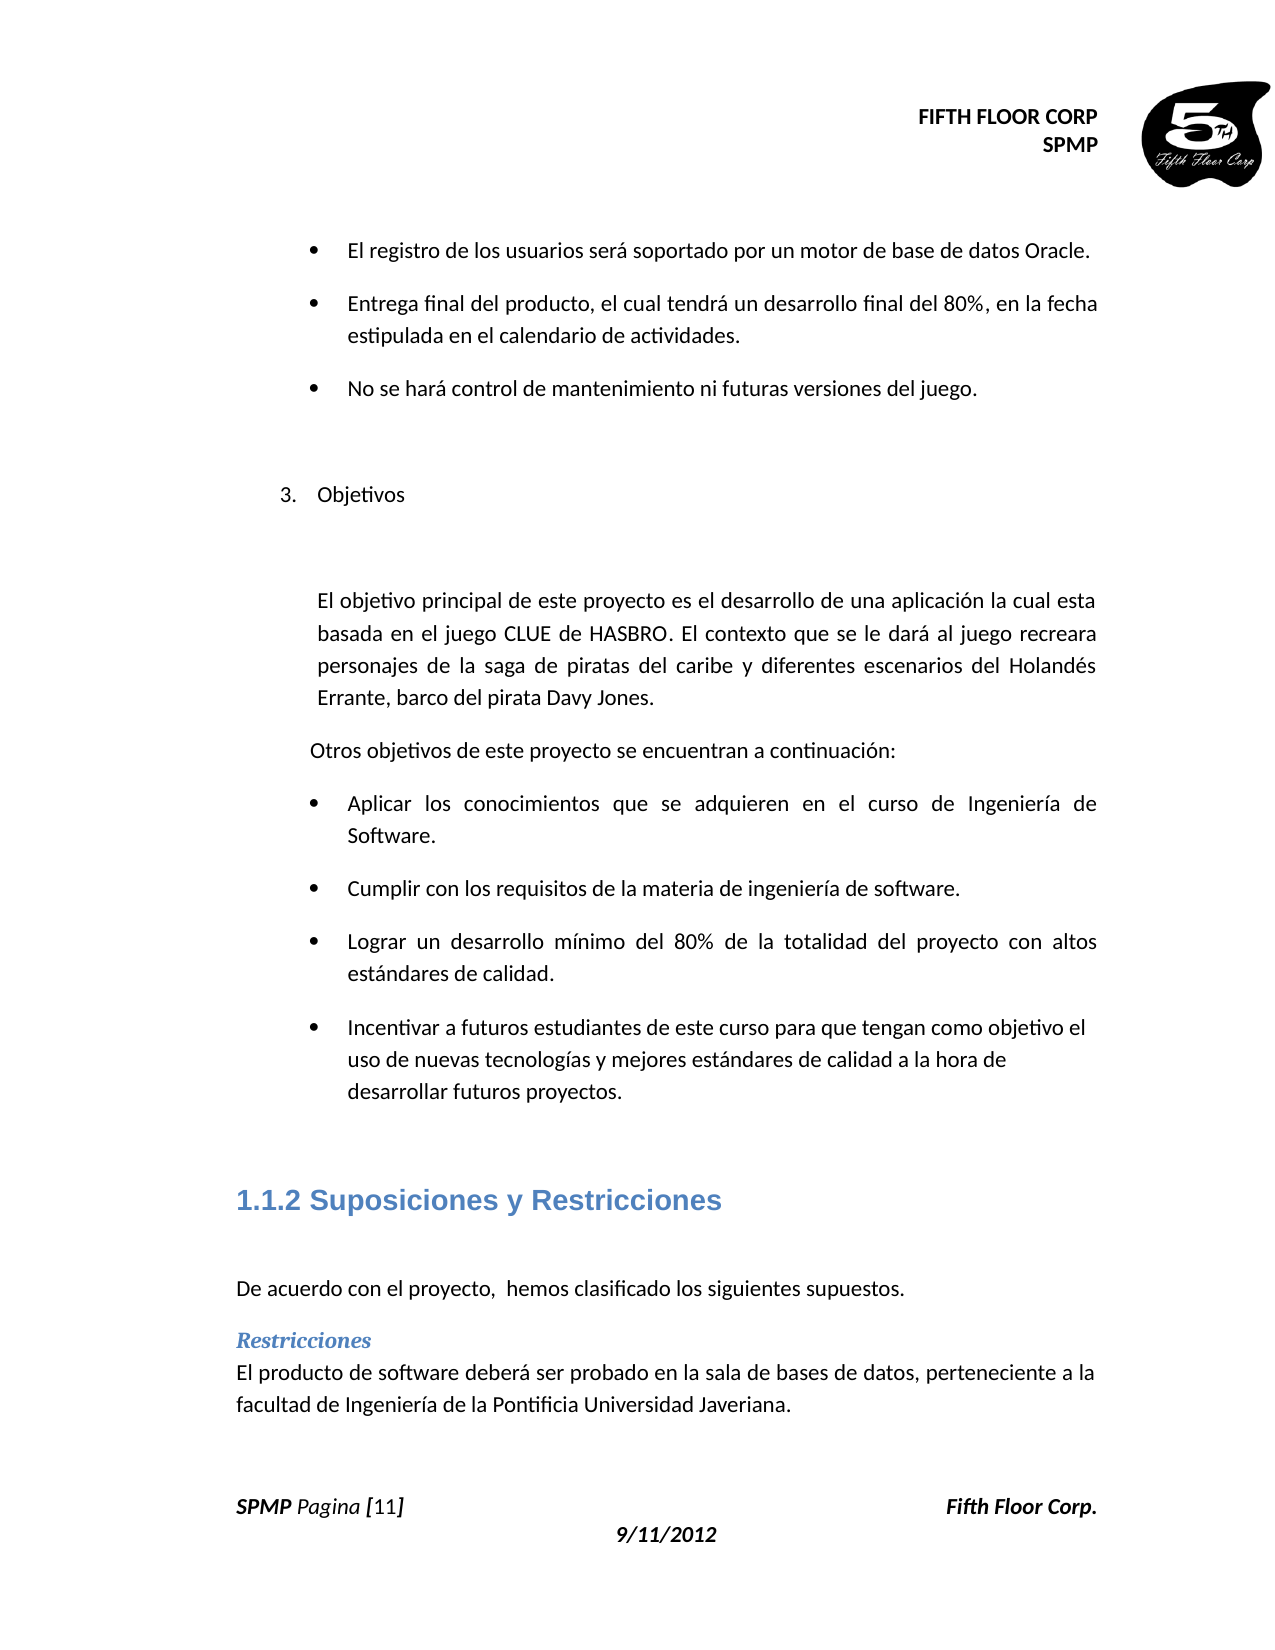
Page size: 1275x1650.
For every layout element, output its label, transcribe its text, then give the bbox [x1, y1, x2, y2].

picture [1135, 73, 1275, 196]
list Incentivar a futuros estudiantes de este curso para que tengan como objetivo el uso de nuevas tecnologías y mejores estándares de calidad a la hora de desarrollar futuros proyectos. [310, 1013, 1098, 1105]
subtitle Restricciones [236, 1328, 1098, 1354]
list Lograr un desarrollo mínimo del 80% de la totalidad del proyecto con altos estándares de calidad. [310, 927, 1098, 988]
subtitle 1.1.2 Suposiciones y Restricciones [236, 1183, 1098, 1217]
list Objetivos [279, 481, 1098, 508]
list Cumplir con los requisitos de la materia de ingeniería de software. [310, 874, 1098, 902]
text De acuerdo con el proyecto, hemos clasificado los siguientes supuestos. [236, 1274, 1098, 1303]
list El objetivo principal de este proyecto es el desarrollo de una aplicación la cual esta basada en el juego CLUE de HASBRO. El contexto que se le dará al juego recreara personajes de la saga de piratas del caribe y diferentes escenarios del Holandés Errante, barco del pirata Davy Jones. [317, 587, 1098, 711]
list Aplicar los conocimientos que se adquieren en el curso de Ingeniería de Software. [310, 789, 1098, 849]
list El registro de los usuarios será soportado por un motor de base de datos Oracle. [310, 236, 1098, 264]
list No se hará control de mantenimiento ni futuras versiones del juego. [310, 374, 1098, 402]
list Entrega final del producto, el cual tendrá un desarrollo final del 80%, en la fecha estipulada en el calendario de actividades. [310, 289, 1098, 349]
text Otros objetivos de este proyecto se encuentran a continuación: [236, 736, 1098, 764]
text El producto de software deberá ser probado en la sala de bases de datos, perteneciente a la facultad de Ingeniería de la Pontificia Universidad Javeriana. [236, 1358, 1098, 1418]
